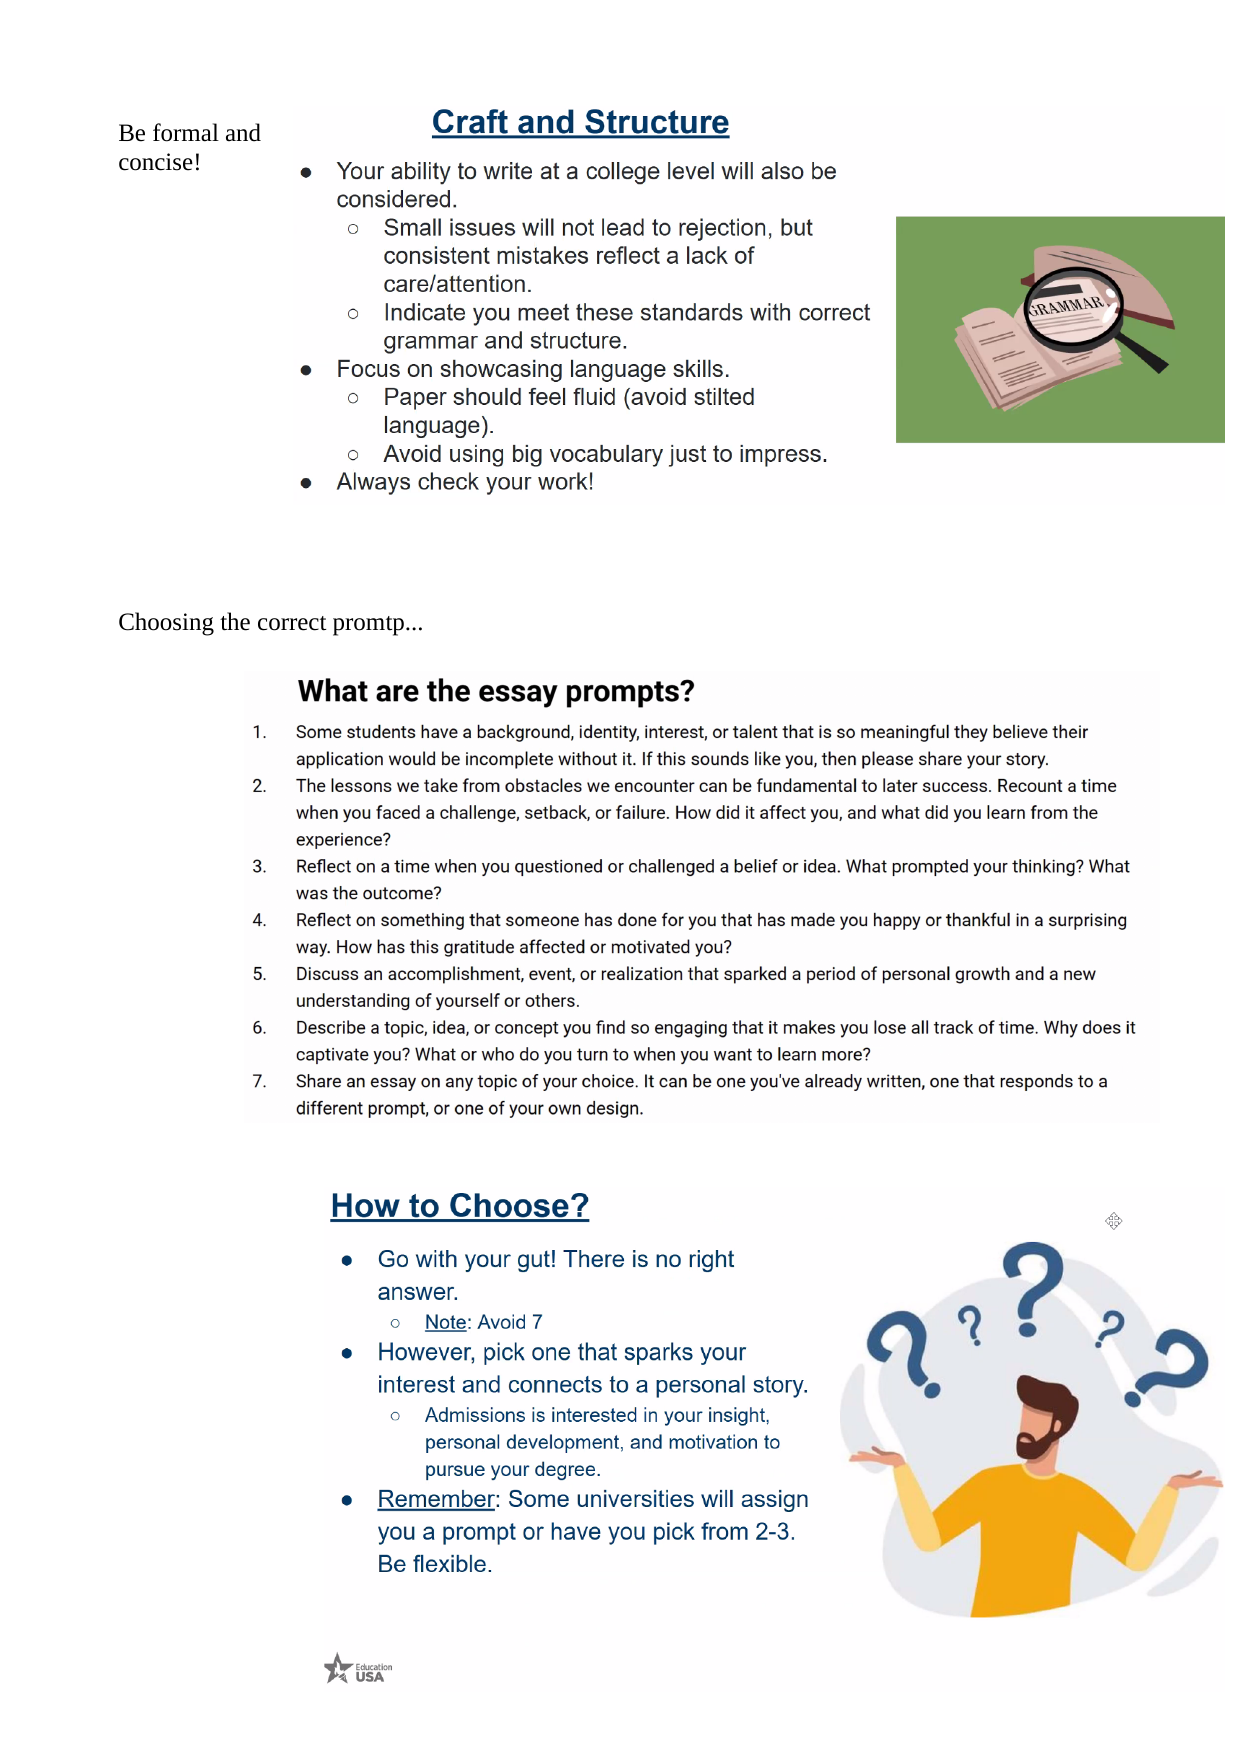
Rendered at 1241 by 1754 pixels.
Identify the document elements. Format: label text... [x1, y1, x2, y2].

picture [293, 106, 1225, 505]
text Choosing the correct promtp... [118, 607, 1122, 636]
text Be formal and concise! [118, 118, 293, 176]
picture [324, 1187, 1225, 1692]
picture [243, 671, 1161, 1123]
